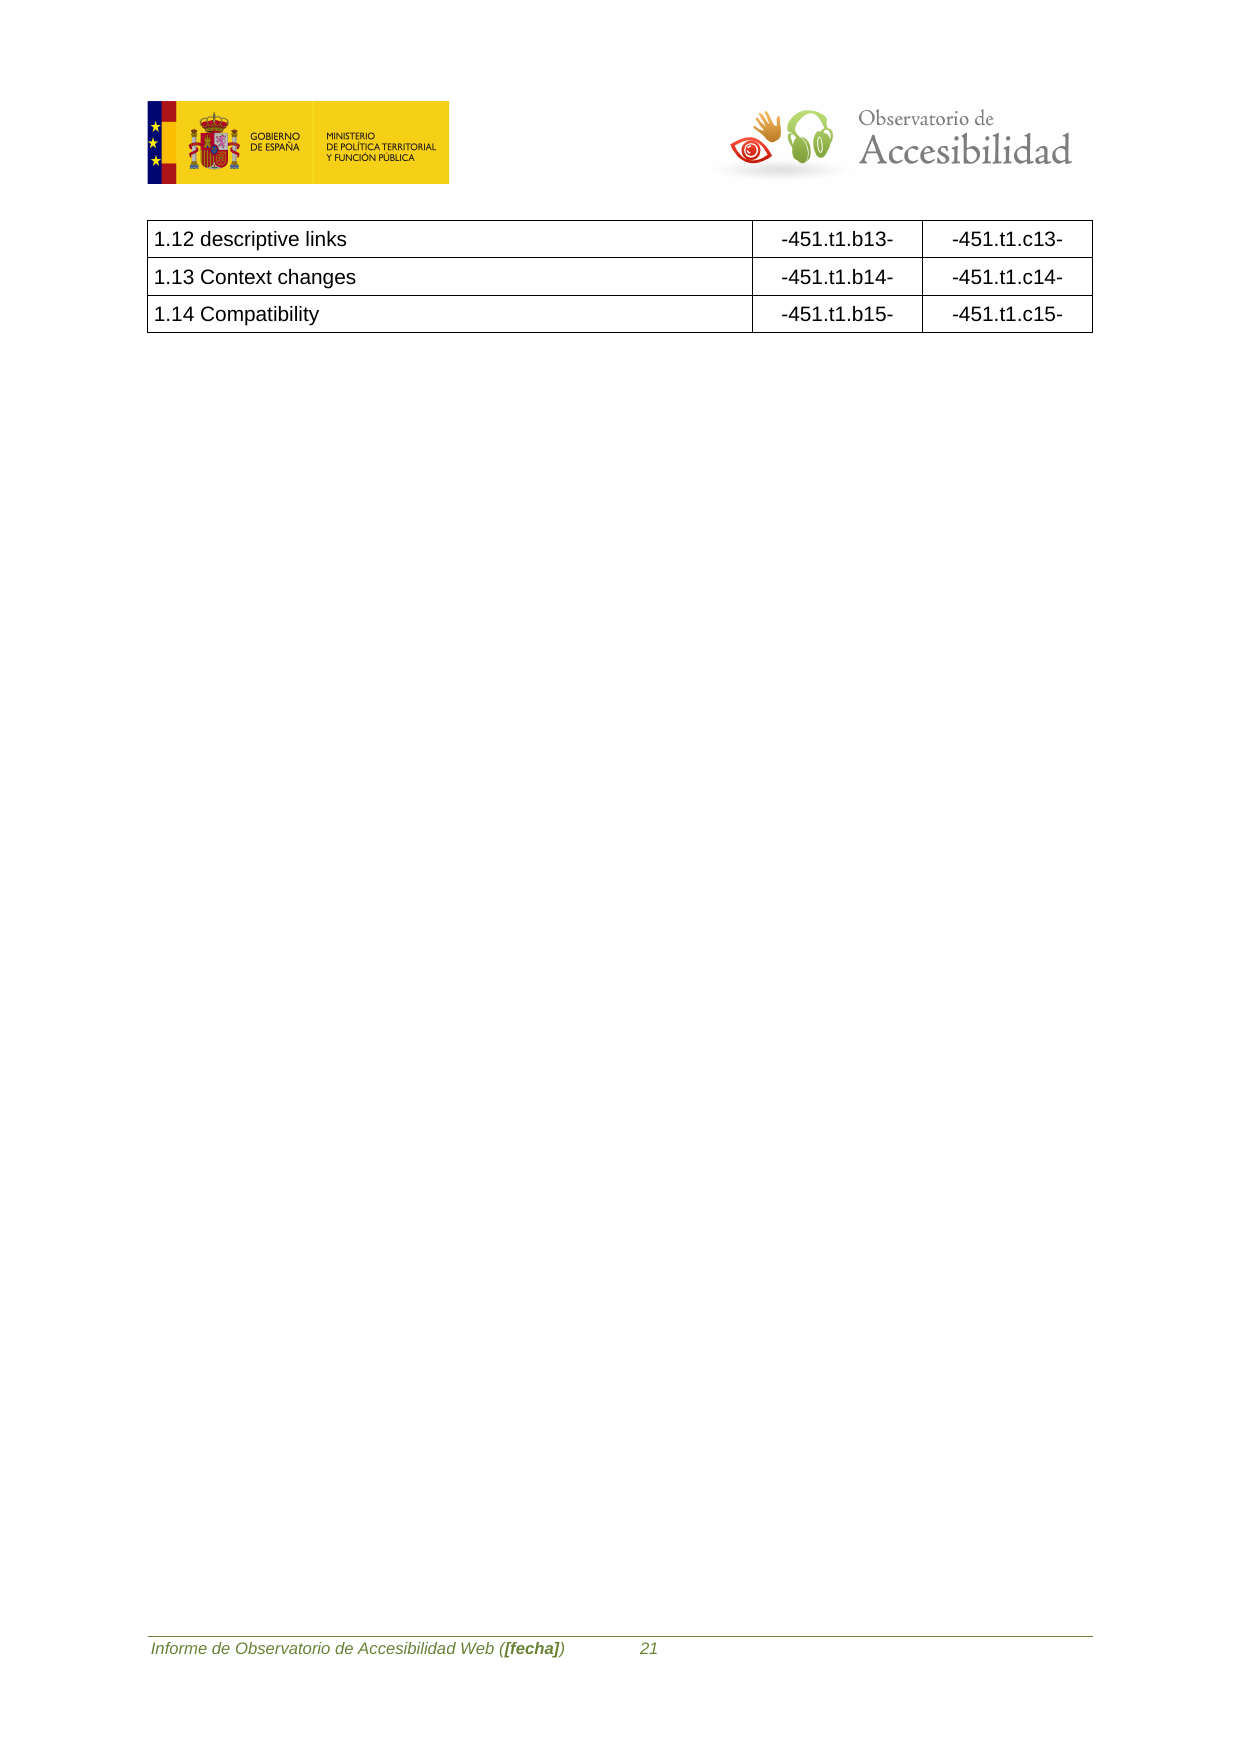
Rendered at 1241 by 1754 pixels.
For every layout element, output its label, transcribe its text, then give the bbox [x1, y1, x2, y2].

table_cell -451.t1.b15- [753, 296, 922, 332]
table_cell -451.t1.c13- [923, 221, 1092, 257]
table_cell 1.12 descriptive links [148, 221, 752, 257]
table_cell -451.t1.c15- [923, 296, 1092, 332]
table_cell -451.t1.c14- [923, 258, 1092, 295]
picture [710, 101, 1086, 184]
table_cell -451.t1.b13- [753, 221, 922, 257]
picture [147, 101, 450, 184]
table_cell -451.t1.b14- [753, 258, 922, 295]
table_cell 1.14 Compatibility [148, 296, 752, 332]
table_cell 1.13 Context changes [148, 258, 752, 295]
